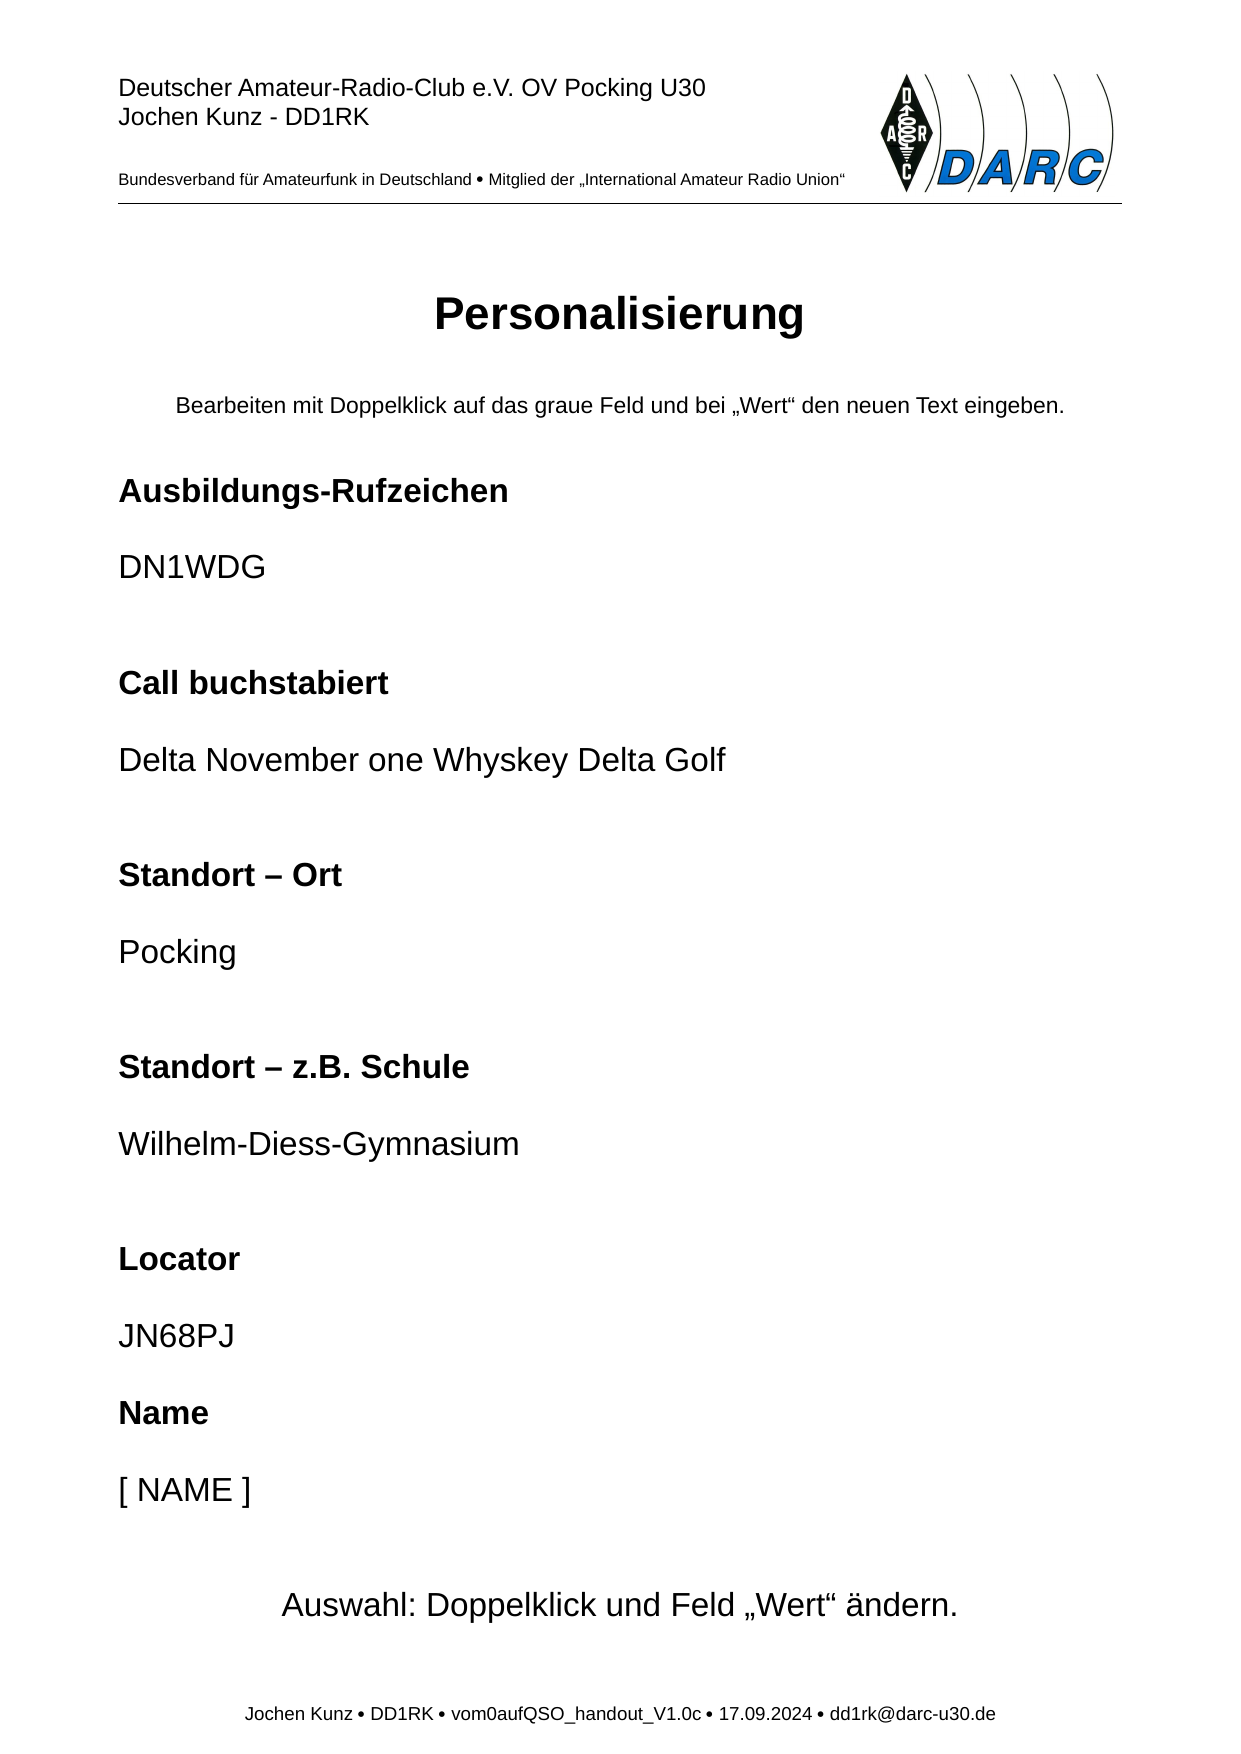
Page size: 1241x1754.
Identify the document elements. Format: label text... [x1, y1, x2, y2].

text DN1WDG [118, 547, 1122, 586]
text Ausbildungs-Rufzeichen [118, 471, 1122, 509]
text Pocking [118, 932, 1122, 970]
text Standort – Ort [118, 855, 1122, 893]
text [ NAME ] [118, 1470, 1122, 1508]
text Personalisierung [118, 286, 1122, 339]
text Wilhelm-Diess-Gymnasium [118, 1124, 1122, 1162]
text Bearbeiten mit Doppelklick auf das graue Feld und bei „Wert“ den neuen Text eingeben. [118, 392, 1122, 418]
picture [879, 71, 1115, 197]
text Delta November one Whyskey Delta Golf [118, 740, 1122, 778]
text Name [118, 1393, 1122, 1432]
text Auswahl: Doppelklick und Feld „Wert“ ändern. [118, 1585, 1122, 1624]
text Standort – z.B. Schule [118, 1047, 1122, 1086]
text JN68PJ [118, 1316, 1122, 1355]
text Call buchstabiert [118, 663, 1122, 701]
text Locator [118, 1239, 1122, 1278]
